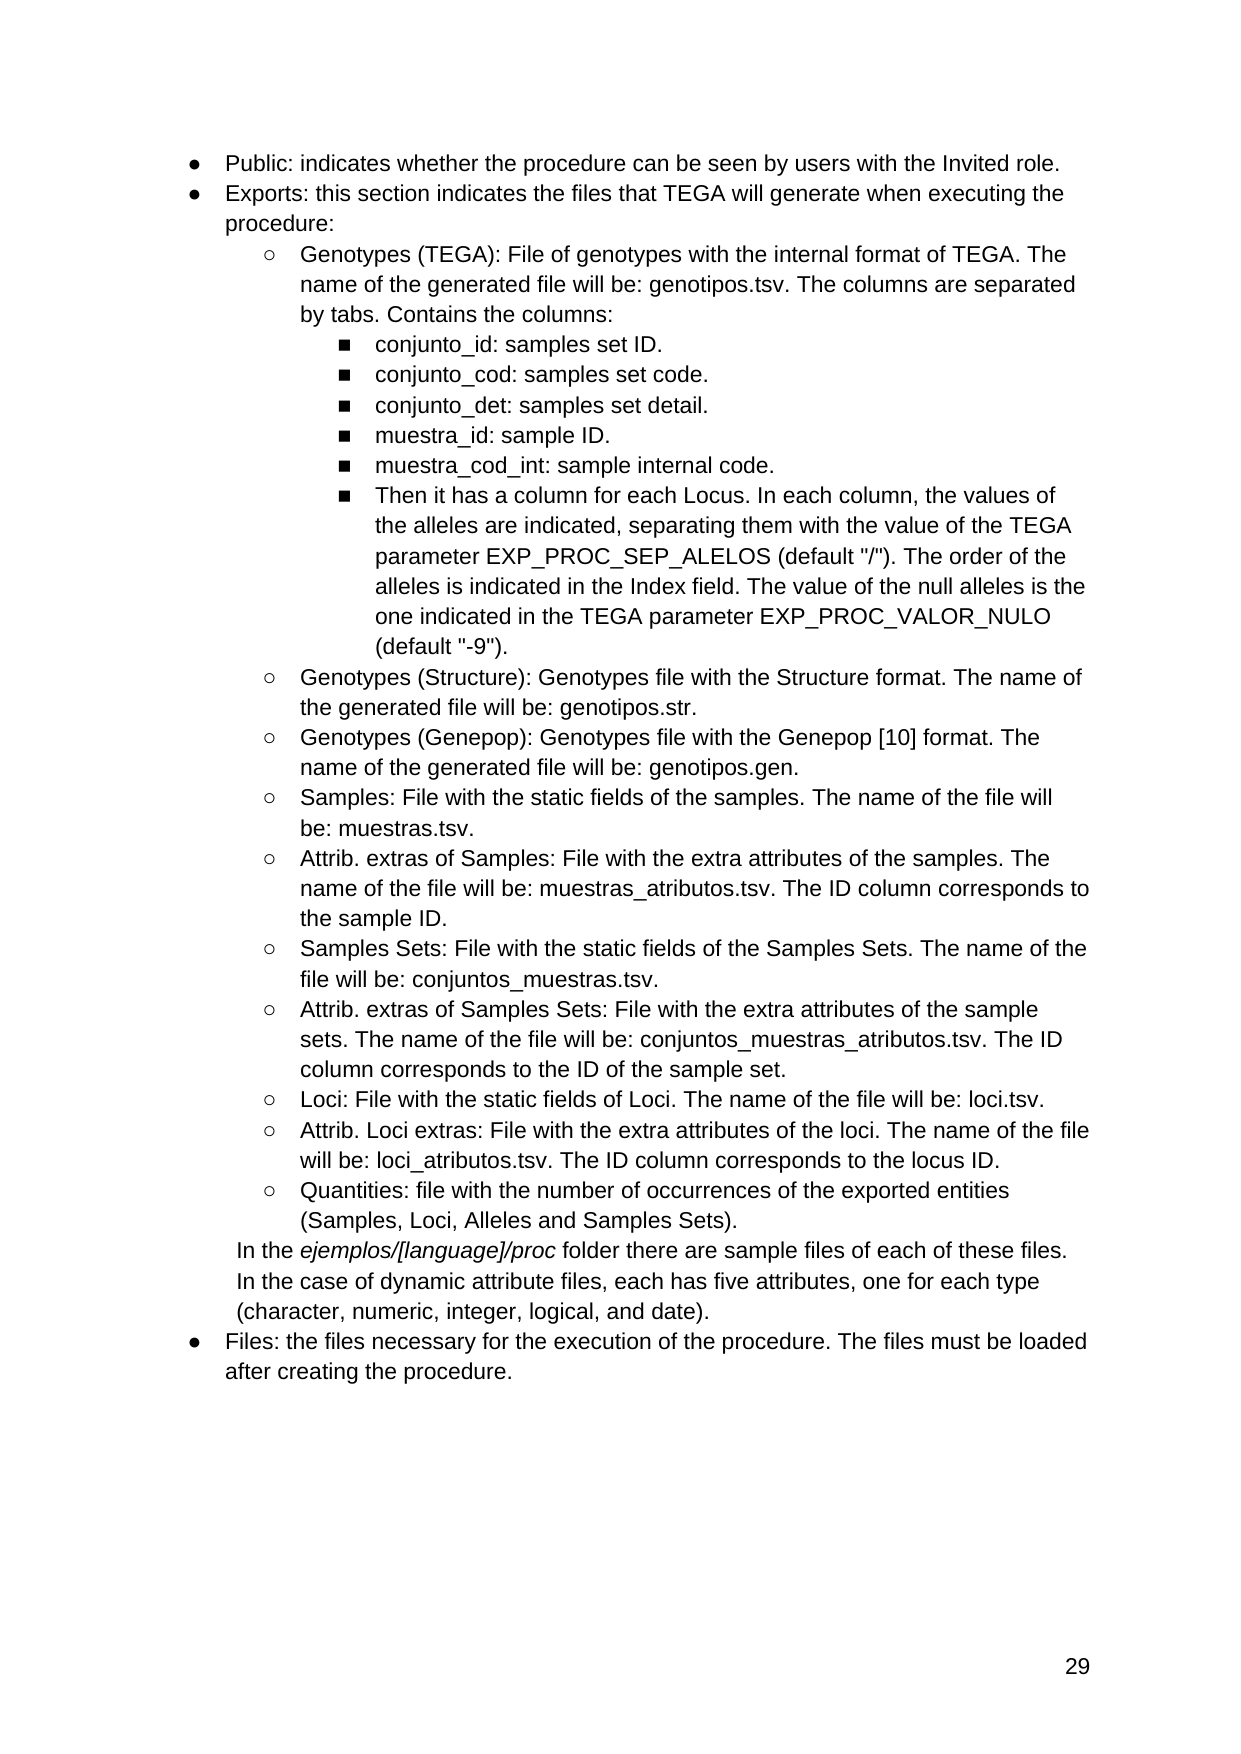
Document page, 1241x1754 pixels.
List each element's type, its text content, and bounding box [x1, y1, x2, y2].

list Attrib. extras of Samples Sets: File with the extra attributes of the sample sets. The name of the file will be: conjuntos_muestras_atributos.tsv. The ID column corresponds to the ID of the sample set. [262, 996, 1090, 1083]
list Public: indicates whether the procedure can be seen by users with the Invited role. [187, 150, 1090, 176]
list Attrib. extras of Samples: File with the extra attributes of the samples. The name of the file will be: muestras_atributos.tsv. The ID column corresponds to the sample ID. [262, 845, 1090, 932]
list Attrib. Loci extras: File with the extra attributes of the loci. The name of the file will be: loci_atributos.tsv. The ID column corresponds to the locus ID. [262, 1117, 1090, 1173]
list muestra_cod_int: sample internal code. [337, 452, 1090, 478]
list Then it has a column for each Locus. In each column, the values of the alleles are indicated, separating them with the value of the TEGA parameter EXP_PROC_SEP_ALELOS (default "/"). The order of the alleles is indicated in the Index field. The value of the null alleles is the one indicated in the TEGA parameter EXP_PROC_VALOR_NULO (default "-9"). [337, 482, 1090, 660]
text In the ejemplos/[language]/proc folder there are sample files of each of these files. In the case of dynamic attribute files, each has five attributes, one for each type (character, numeric, integer, logical, and date). [236, 1237, 1090, 1324]
list Loci: File with the static fields of Loci. The name of the file will be: loci.tsv. [262, 1086, 1090, 1113]
list Files: the files necessary for the execution of the procedure. The files must be loaded after creating the procedure. [187, 1328, 1090, 1385]
list conjunto_det: samples set detail. [337, 392, 1090, 418]
list Samples: File with the static fields of the samples. The name of the file will be: muestras.tsv. [262, 784, 1090, 841]
list conjunto_cod: samples set code. [337, 361, 1090, 388]
list Genotypes (Genepop): Genotypes file with the Genepop [10] format. The name of the generated file will be: genotipos.gen. [262, 724, 1090, 781]
list Exports: this section indicates the files that TEGA will generate when executing the procedure: [187, 180, 1090, 237]
list Samples Sets: File with the static fields of the Samples Sets. The name of the file will be: conjuntos_muestras.tsv. [262, 935, 1090, 992]
list Genotypes (Structure): Genotypes file with the Structure format. The name of the generated file will be: genotipos.str. [262, 663, 1090, 720]
list muestra_id: sample ID. [337, 422, 1090, 448]
list Quantities: file with the number of occurrences of the exported entities (Samples, Loci, Alleles and Samples Sets). [262, 1177, 1090, 1234]
list Genotypes (TEGA): File of genotypes with the internal format of TEGA. The name of the generated file will be: genotipos.tsv. The columns are separated by tabs. Contains the columns: [262, 241, 1090, 327]
list conjunto_id: samples set ID. [337, 331, 1090, 358]
